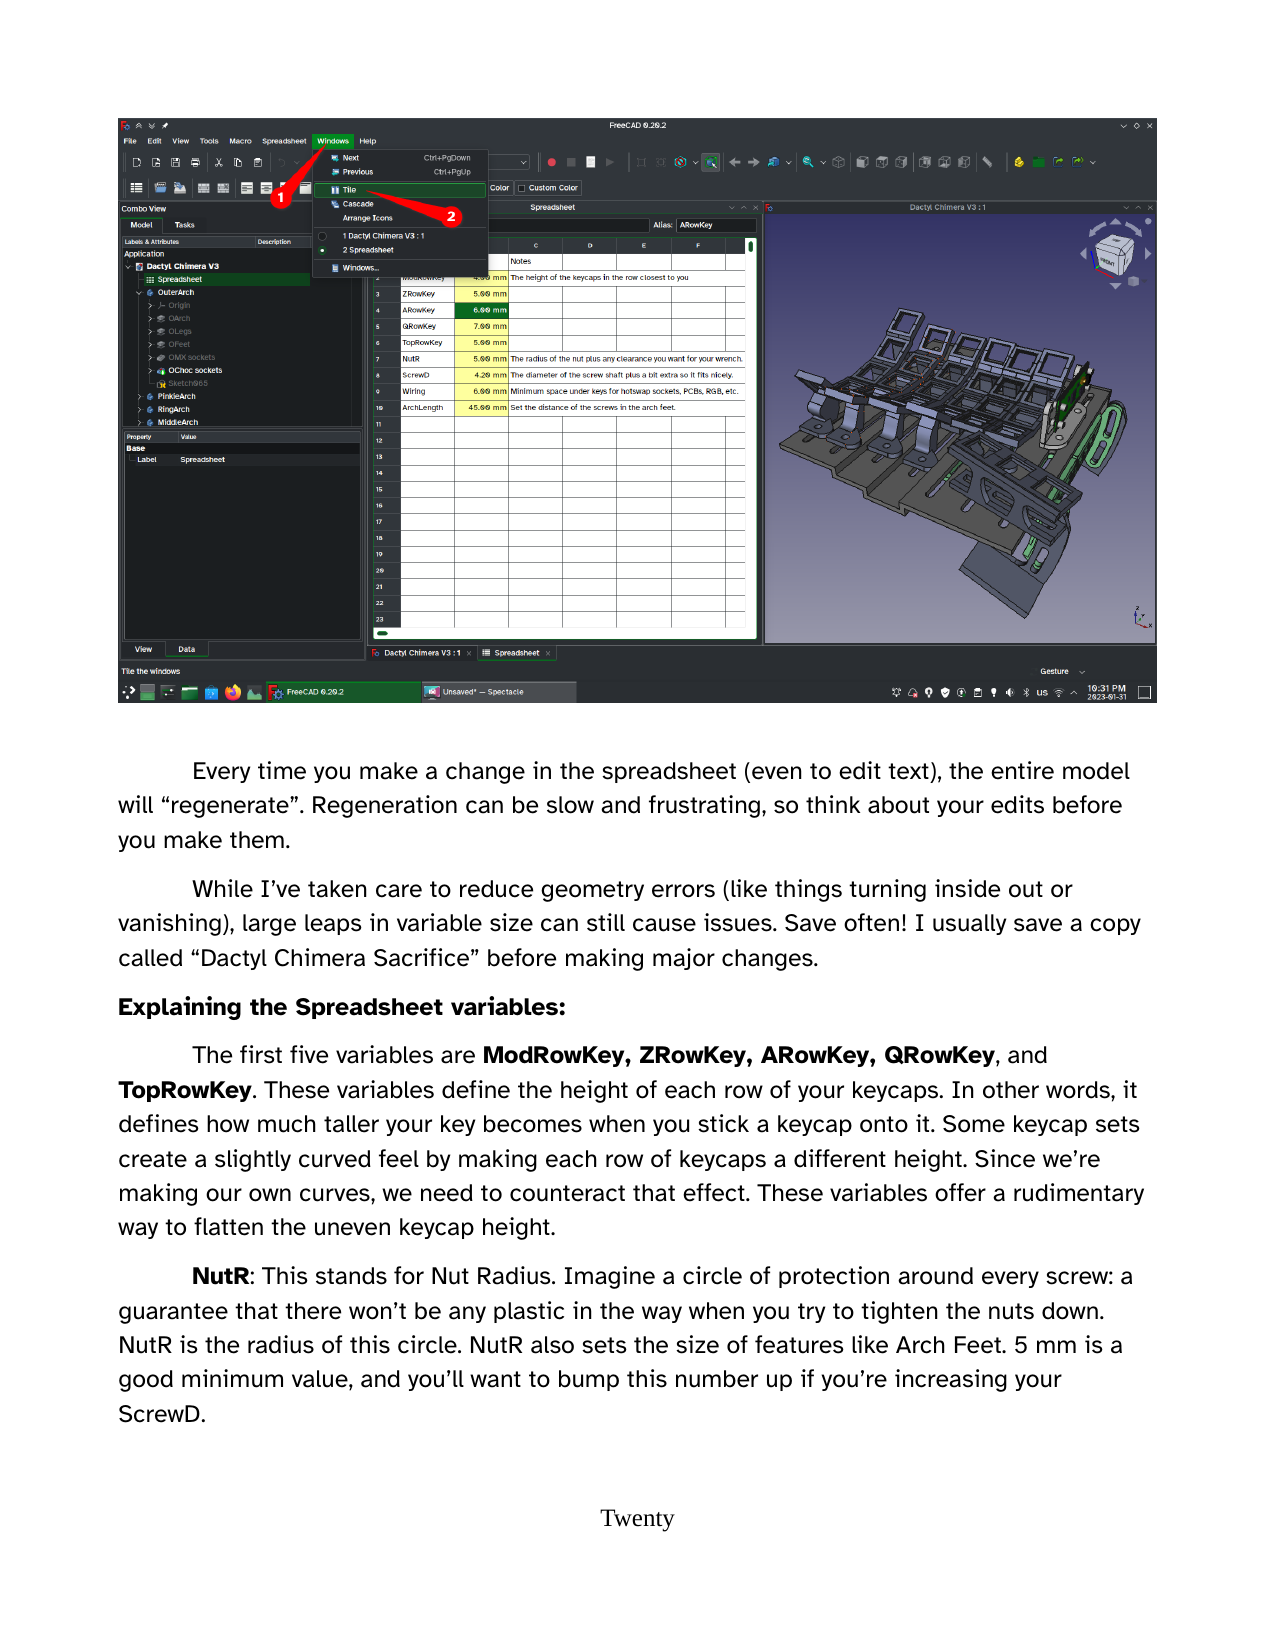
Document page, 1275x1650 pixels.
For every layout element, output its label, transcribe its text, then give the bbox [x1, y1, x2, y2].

text Explaining the Spreadsheet variables: [118, 991, 1157, 1021]
text The first five variables are ModRowKey, ZRowKey, ARowKey, QRowKey, and TopRowKey. These variables define the height of each row of your keycaps. In other words, it defines how much taller your key becomes when you stick a keycap onto it. Some keycap sets create a slightly curved feel by making each row of keycaps a different height. Since we’re making our own curves, we need to counteract that effect. These variables offer a rudimentary way to flatten the uneven keycap height. [118, 1040, 1157, 1242]
picture [118, 118, 1157, 703]
text Every time you make a change in the spreadsheet (even to edit text), the entire model will “regenerate”. Regeneration can be slow and frustrating, so think about your edits before you make them. [118, 756, 1157, 854]
text While I’ve taken care to reduce geometry errors (like things turning inside out or vanishing), large leaps in variable size can still cause issues. Save often! I usually save a copy called “Dactyl Chimera Sacrifice” before making major changes. [118, 873, 1157, 972]
text NutR: This stands for Nut Radius. Imagine a circle of protection around every screw: a guarantee that there won’t be any plastic in the way when you try to tighten the nuts down. NutR is the radius of this circle. NutR also sets the size of features like Arch Feet. 5 mm is a good minimum value, and you’ll want to bump this number up if you’re increasing your ScrewD. [118, 1261, 1157, 1428]
